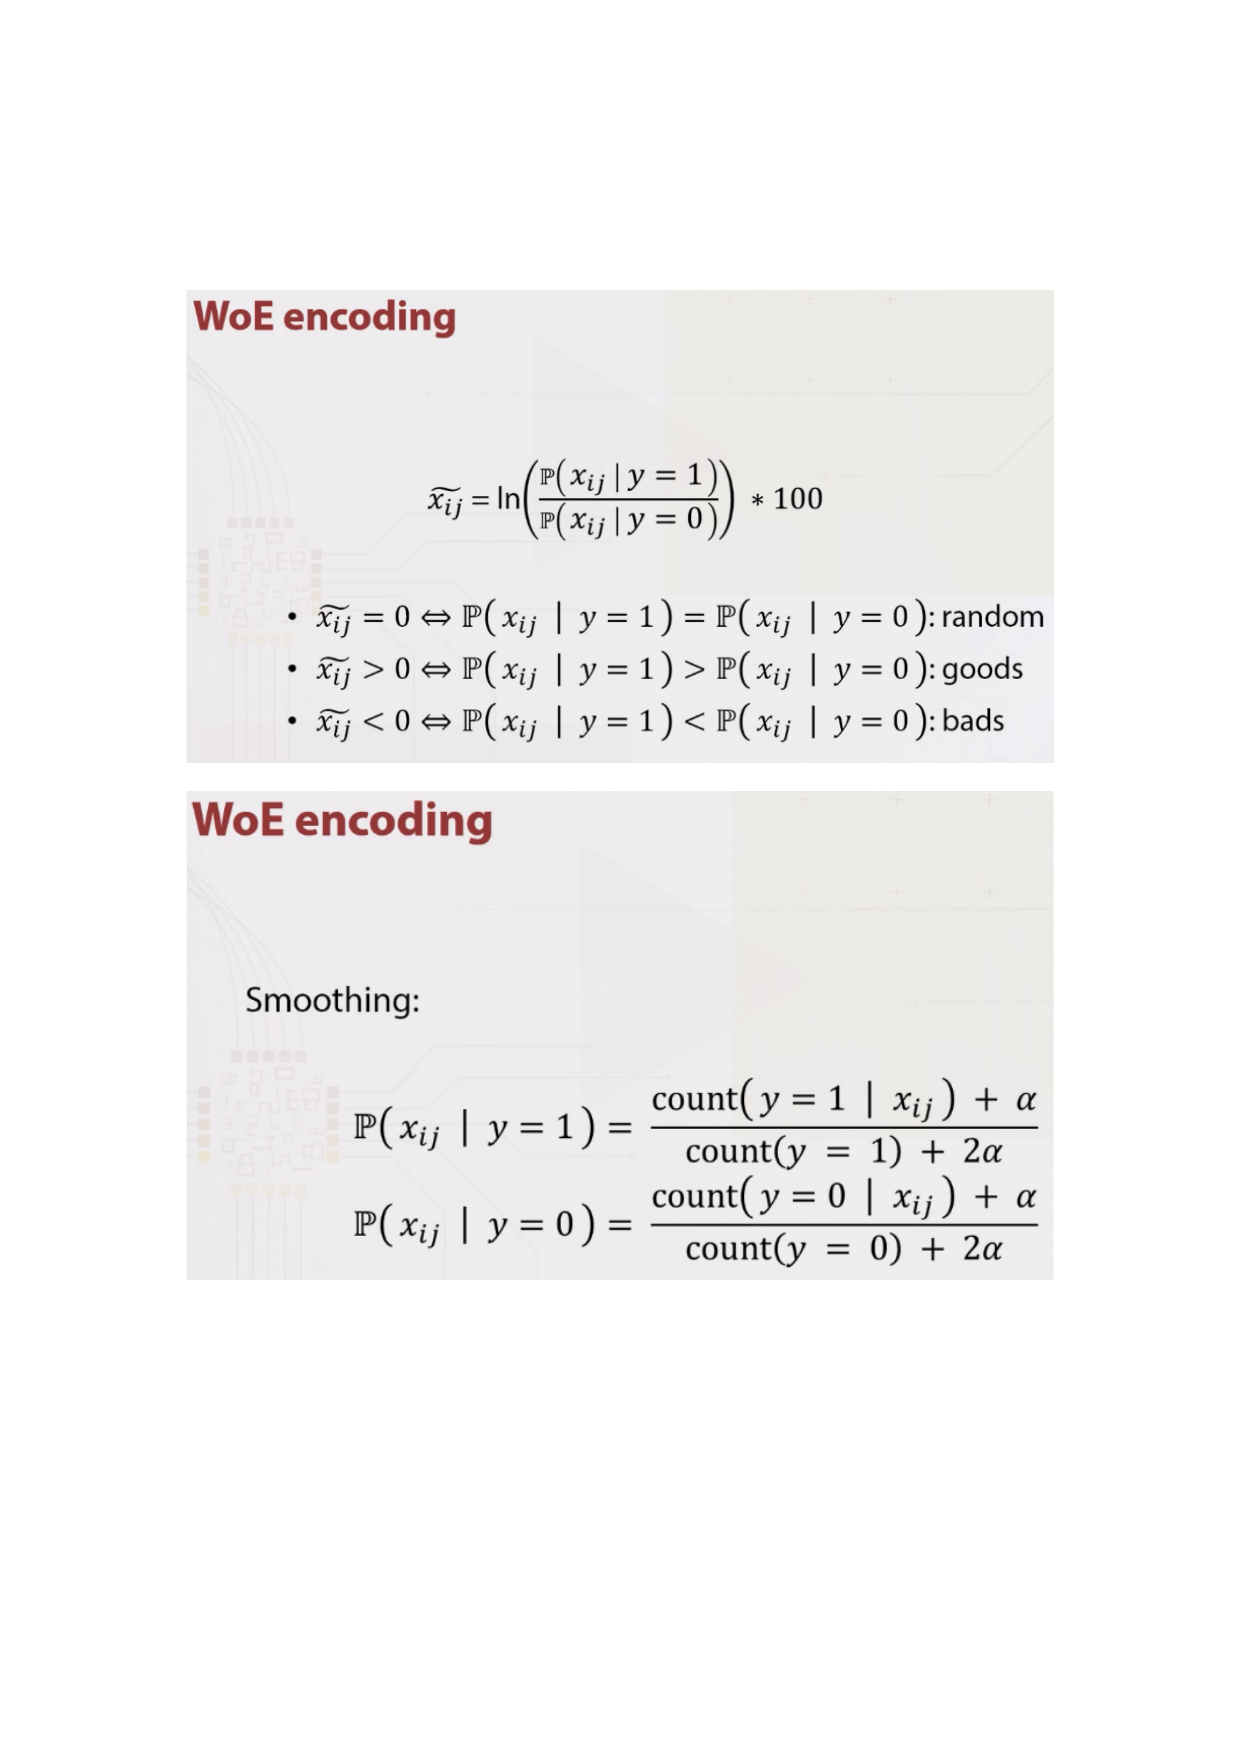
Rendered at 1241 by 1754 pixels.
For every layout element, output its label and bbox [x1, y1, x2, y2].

picture [186, 290, 1054, 763]
picture [186, 791, 1054, 1280]
